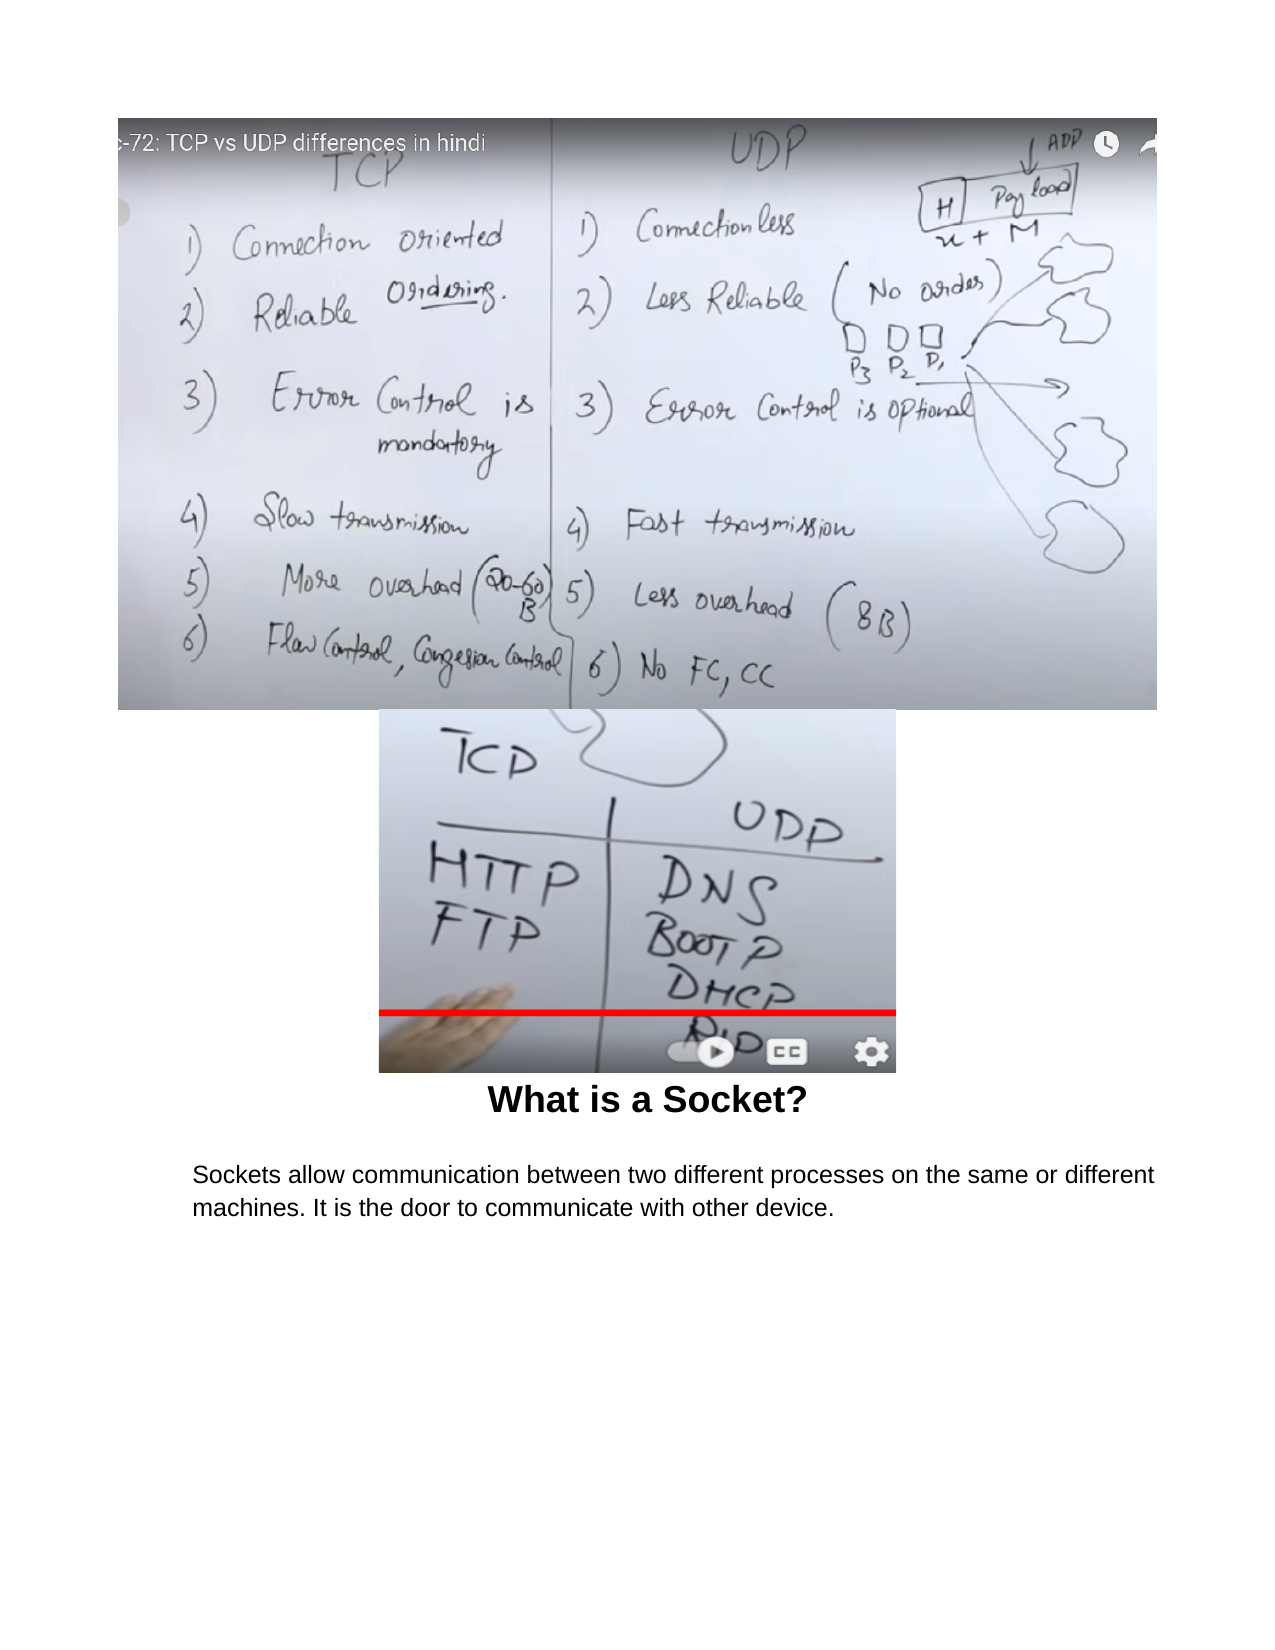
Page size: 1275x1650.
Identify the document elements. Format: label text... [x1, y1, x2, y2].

text Sockets allow communication between two different processes on the same or different machines. It is the door to communicate with other device. [118, 1127, 1157, 1254]
picture [118, 118, 1157, 1073]
text What is a Socket? [118, 1077, 1157, 1120]
